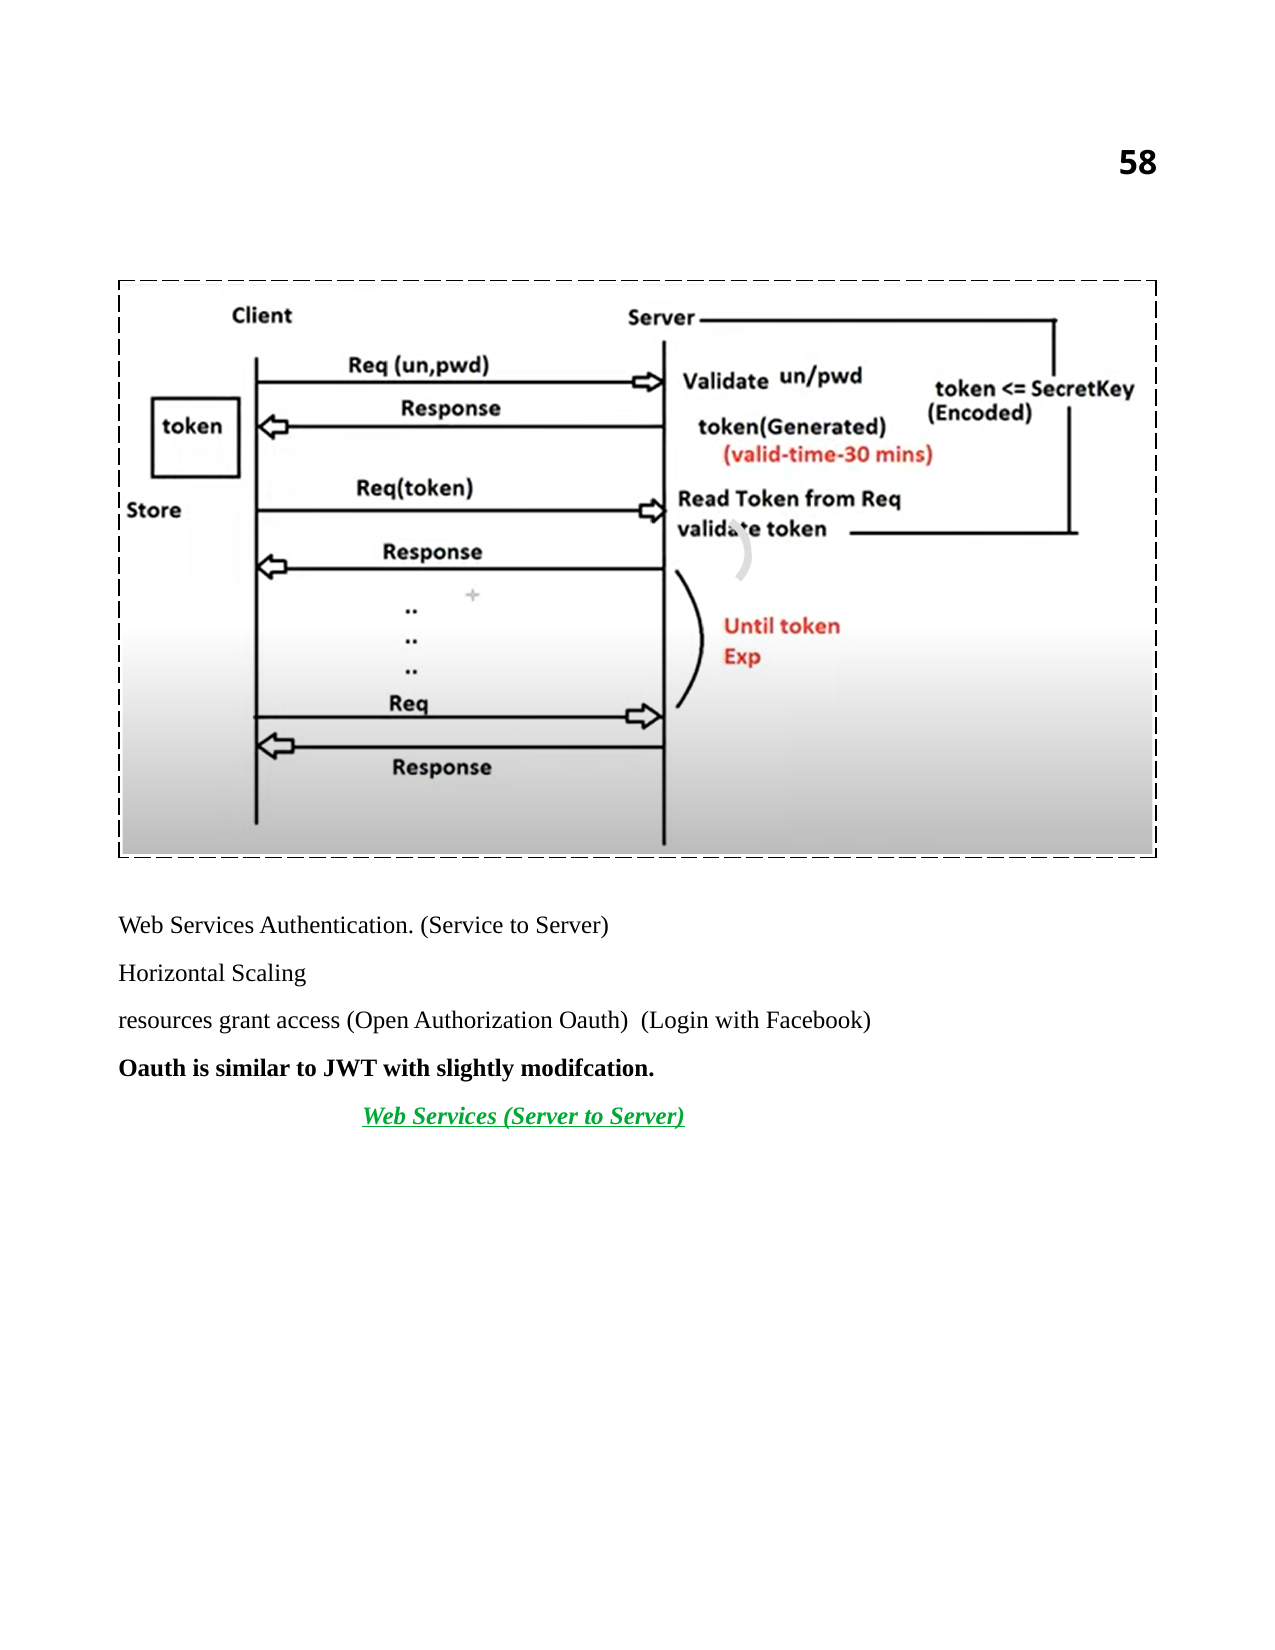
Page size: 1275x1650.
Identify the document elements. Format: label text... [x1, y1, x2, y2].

text Web Services Authentication. (Service to Server) [118, 910, 1157, 939]
text Web Services (Server to Server) [118, 1101, 1157, 1129]
picture [122, 284, 1153, 854]
text resources grant access (Open Authorization Oauth) (Login with Facebook) [118, 1006, 1157, 1034]
text Horizontal Scaling [118, 958, 1157, 987]
text Oauth is similar to JWT with slightly modifcation. [118, 1053, 1157, 1082]
